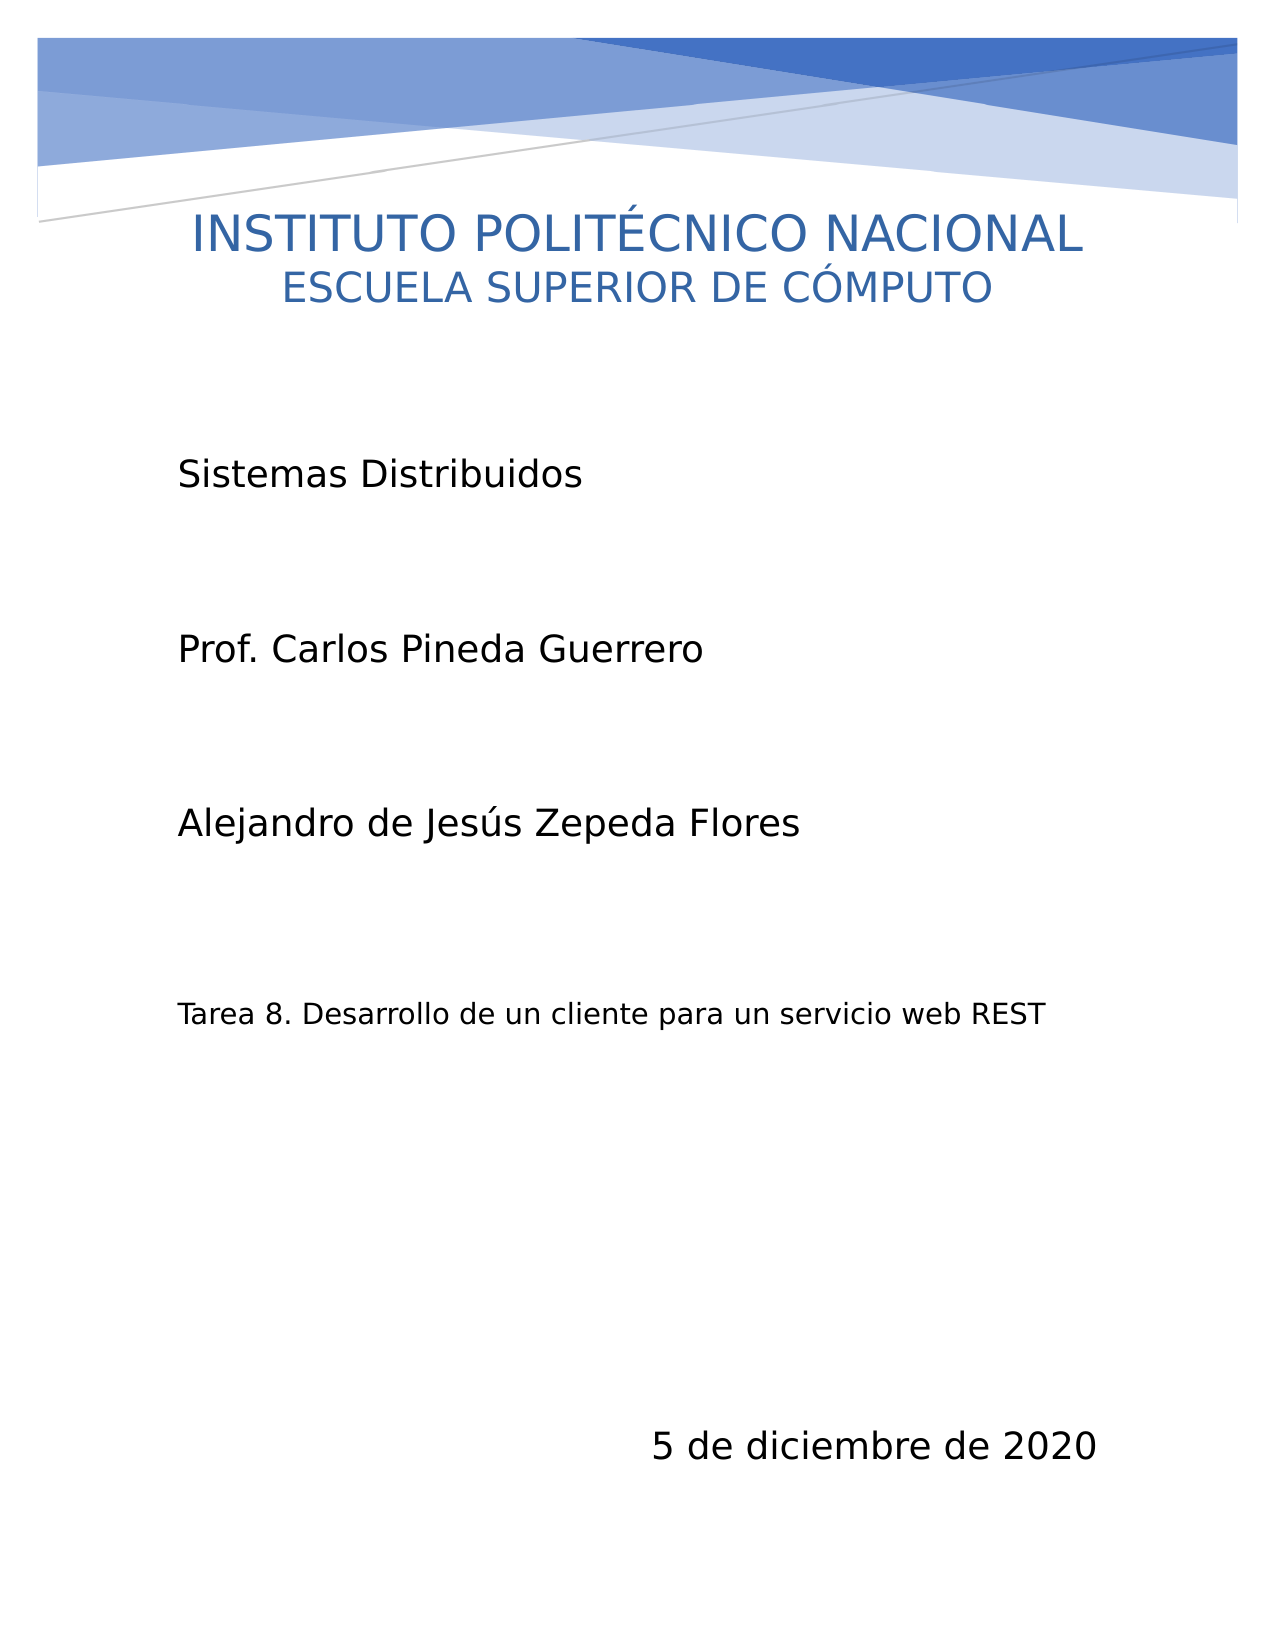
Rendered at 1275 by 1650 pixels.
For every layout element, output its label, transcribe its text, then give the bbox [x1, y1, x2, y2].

text INSTITUTO POLITÉCNICO NACIONAL [177, 238, 1098, 263]
picture [511, 218, 534, 238]
text Prof. Carlos Pineda Guerrero [177, 627, 1098, 671]
subtitle Tarea 8. Desarrollo de un cliente para un servicio web REST [177, 997, 1098, 1031]
picture [692, 222, 701, 238]
picture [1031, 221, 1045, 238]
picture [952, 218, 975, 238]
picture [483, 219, 496, 232]
picture [37, 37, 1238, 238]
picture [216, 222, 225, 238]
text Alejandro de Jesús Zepeda Flores [177, 802, 1098, 845]
picture [777, 218, 800, 238]
text ESCUELA SUPERIOR DE CÓMPUTO [177, 263, 1098, 312]
picture [871, 221, 885, 238]
picture [993, 222, 1002, 238]
text Sistemas Distribuidos [177, 453, 1098, 496]
picture [834, 222, 843, 238]
text 5 de diciembre de 2020 [177, 1424, 1098, 1468]
picture [426, 218, 449, 238]
